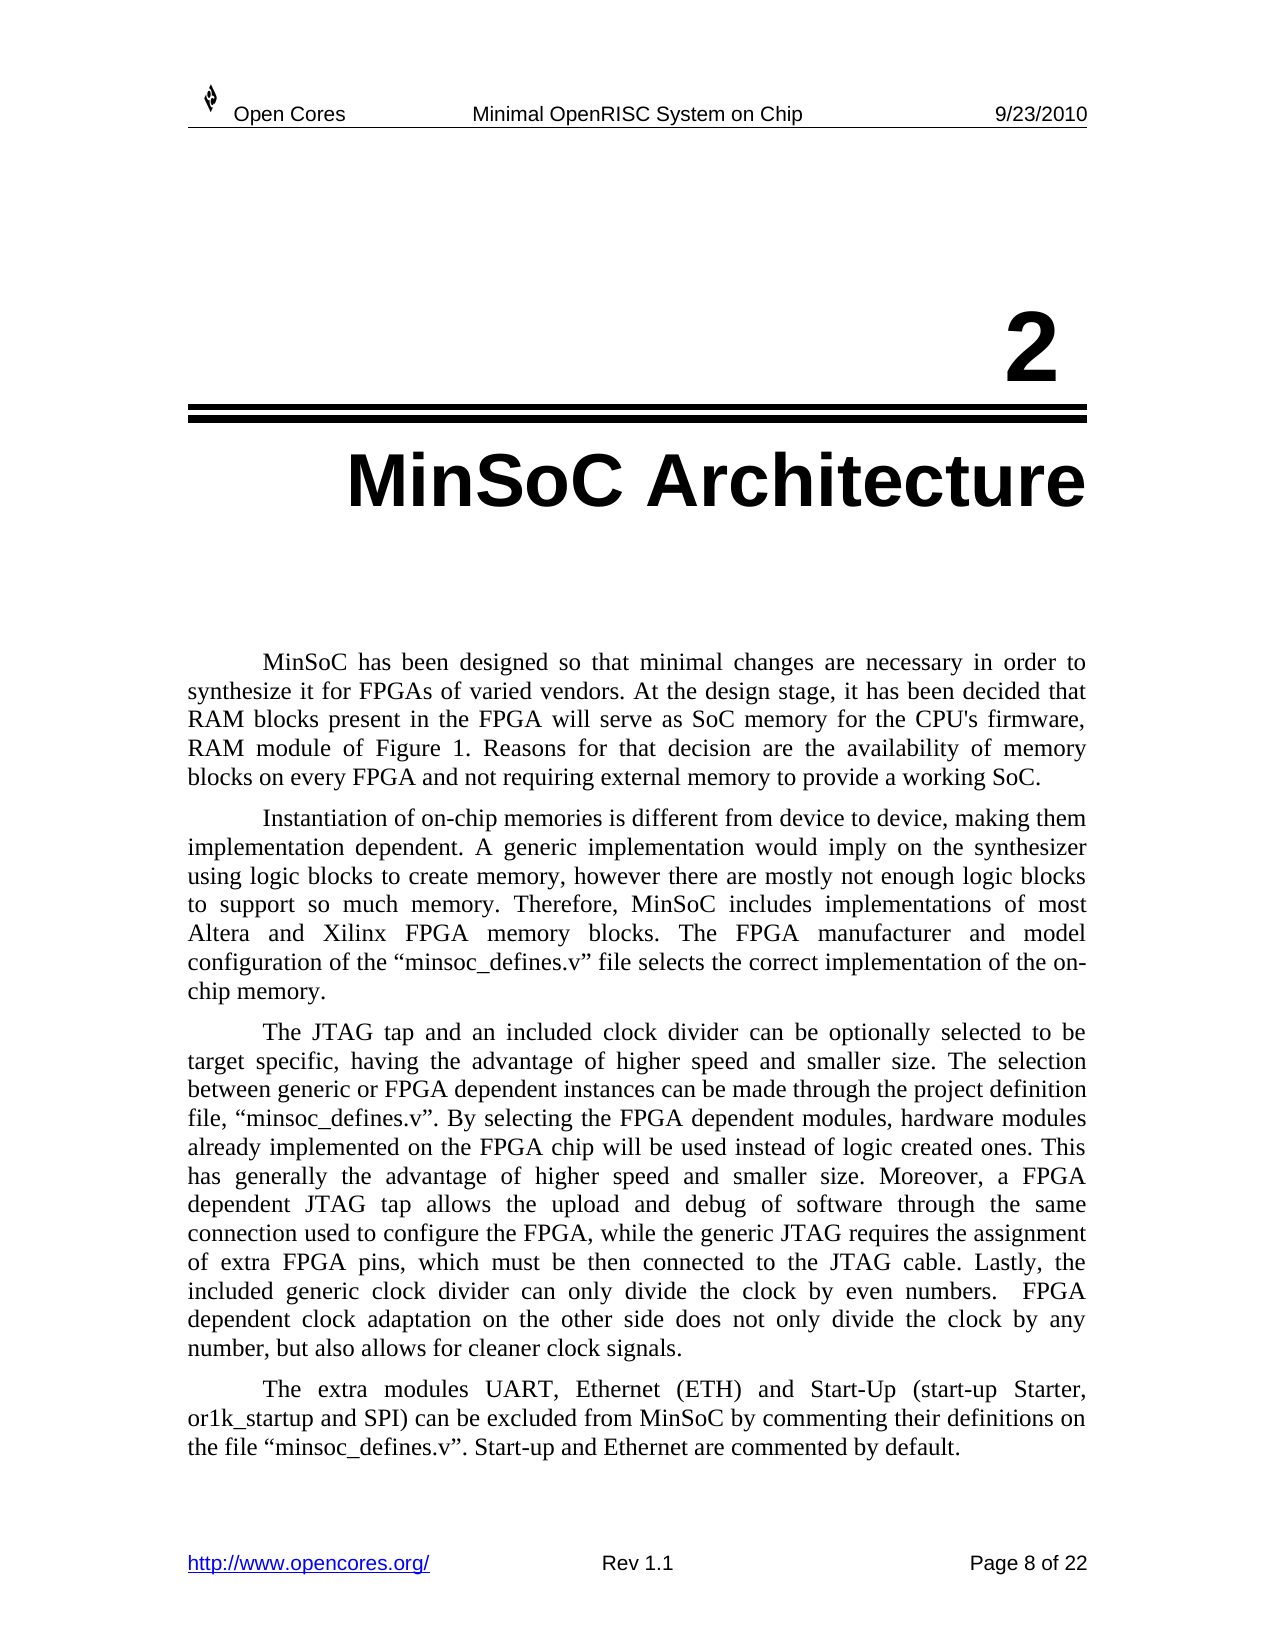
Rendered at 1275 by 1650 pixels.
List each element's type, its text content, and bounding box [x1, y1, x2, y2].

text MinSoC has been designed so that minimal changes are necessary in order to synthesize it for FPGAs of varied vendors. At the design stage, it has been decided that RAM blocks present in the FPGA will serve as SoC memory for the CPU's firmware, RAM module of Figure 1. Reasons for that decision are the availability of memory blocks on every FPGA and not requiring external memory to provide a working SoC. [187, 647, 1087, 791]
subtitle MinSoC Architecture [187, 436, 1087, 522]
text The extra modules UART, Ethernet (ETH) and Start-Up (start-up Starter, or1k_startup and SPI) can be excluded from MinSoC by commenting their definitions on the file “minsoc_defines.v”. Start-up and Ethernet are commented by default. [187, 1374, 1087, 1461]
text Instantiation of on-chip memories is different from device to device, making them implementation dependent. A generic implementation would imply on the synthesizer using logic blocks to create memory, however there are mostly not enough logic blocks to support so much memory. Therefore, MinSoC includes implementations of most Altera and Xilinx FPGA memory blocks. The FPGA manufacturer and model configuration of the “minsoc_defines.v” file selects the correct implementation of the on-chip memory. [187, 803, 1087, 1004]
text The JTAG tap and an included clock divider can be optionally selected to be target specific, having the advantage of higher speed and smaller size. The selection between generic or FPGA dependent instances can be made through the project definition file, “minsoc_defines.v”. By selecting the FPGA dependent modules, hardware modules already implemented on the FPGA chip will be used instead of logic created ones. This has generally the advantage of higher speed and smaller size. Moreover, a FPGA dependent JTAG tap allows the upload and debug of software through the same connection used to configure the FPGA, while the generic JTAG requires the assignment of extra FPGA pins, which must be then connected to the JTAG cable. Lastly, the included generic clock divider can only divide the clock by even numbers. FPGA dependent clock adaptation on the other side does not only divide the clock by any number, but also allows for cleaner clock signals. [187, 1017, 1087, 1362]
